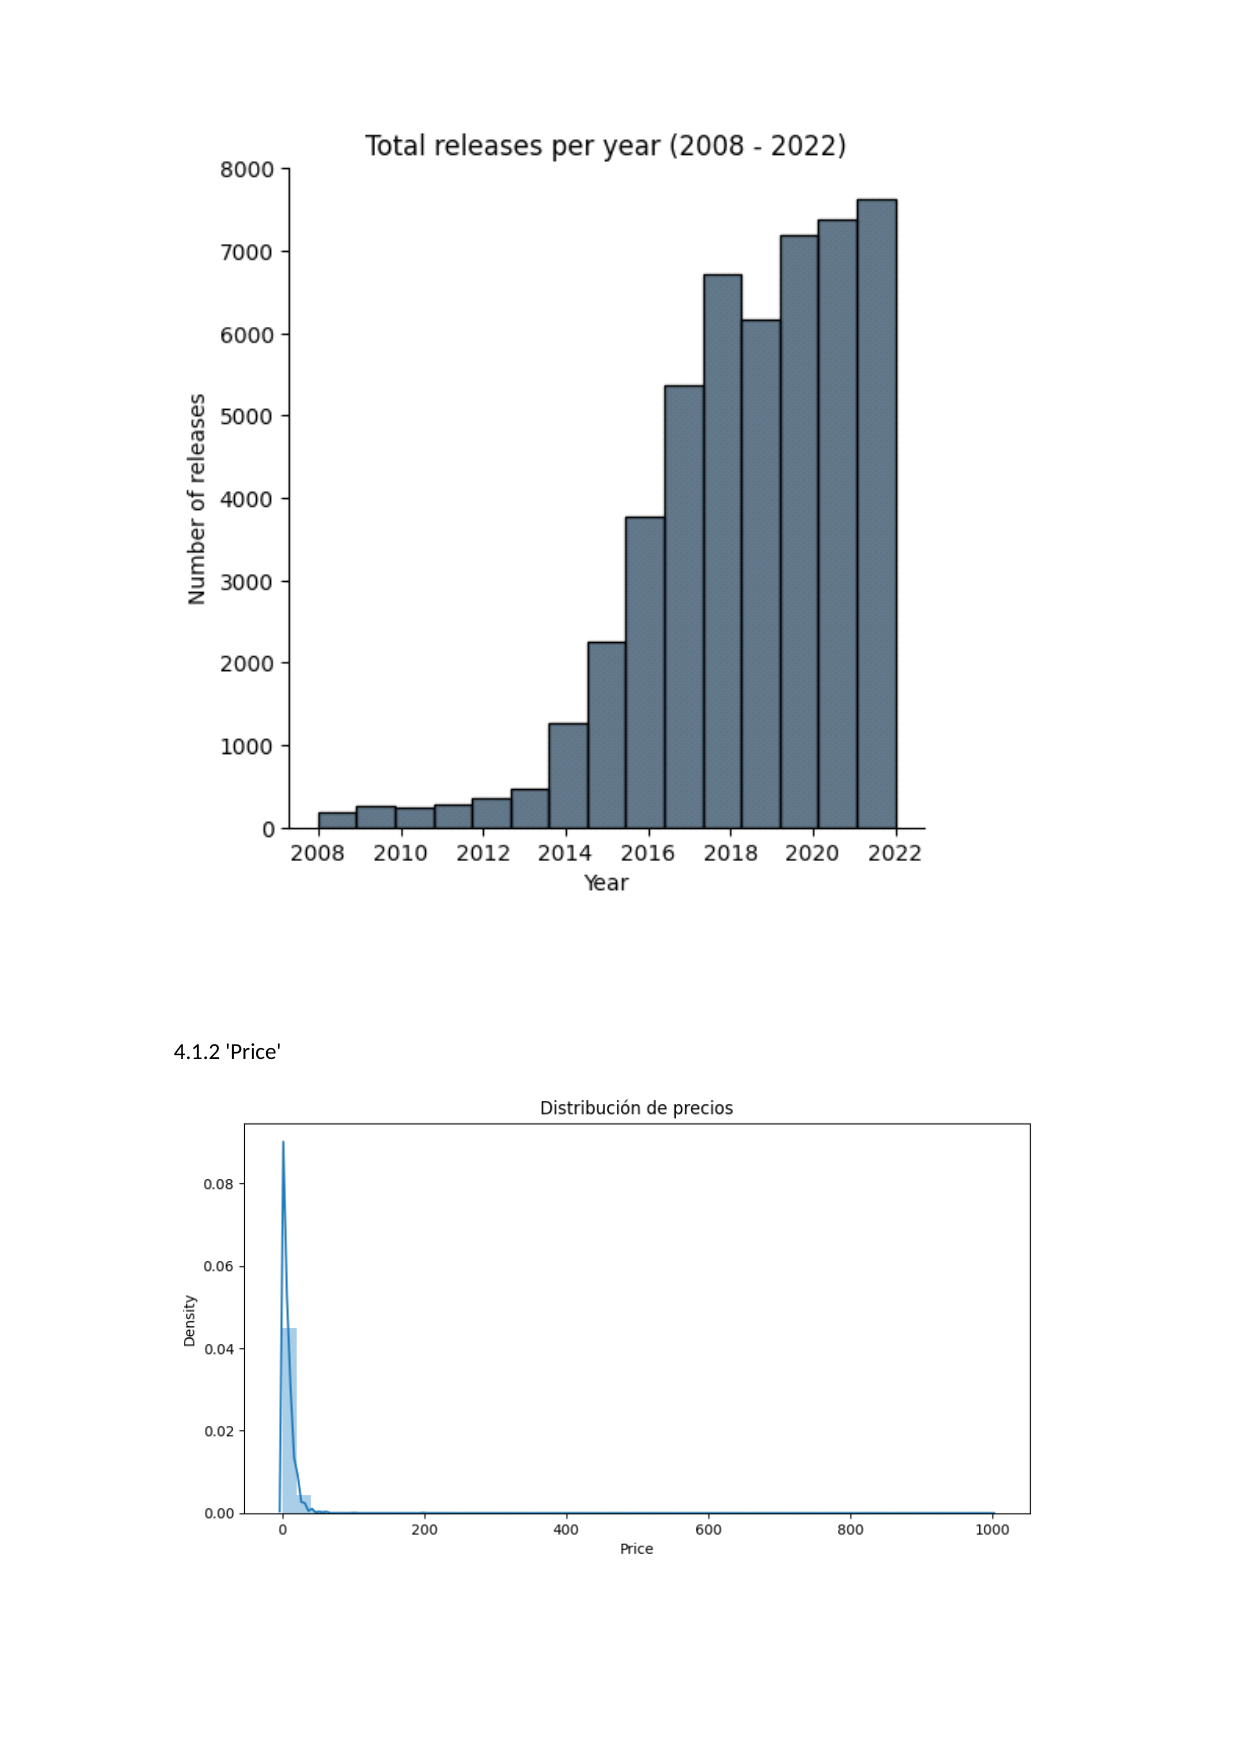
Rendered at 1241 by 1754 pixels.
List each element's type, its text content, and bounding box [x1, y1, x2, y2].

text 4.1.2 'Price' [174, 1037, 1122, 1065]
